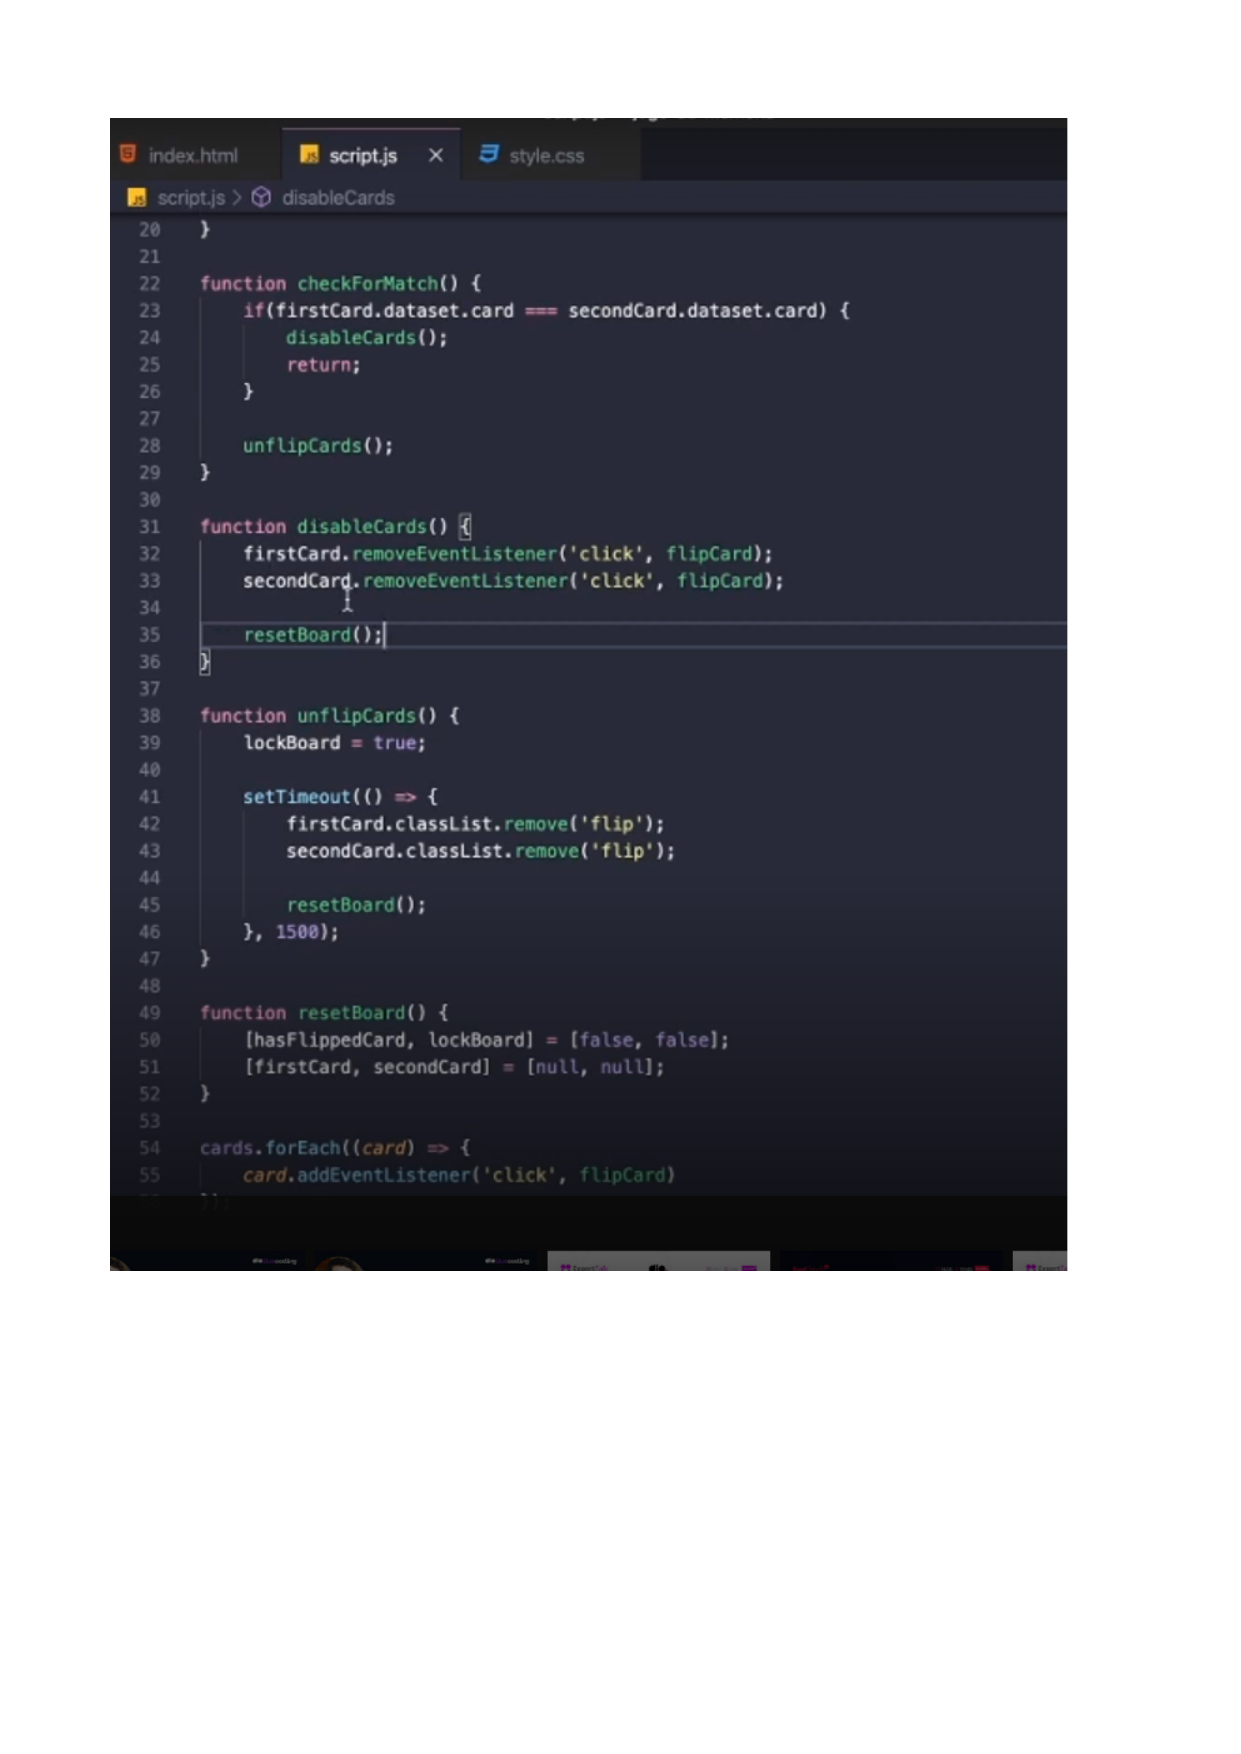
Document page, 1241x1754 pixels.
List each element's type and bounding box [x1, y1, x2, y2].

picture [110, 118, 1068, 1271]
